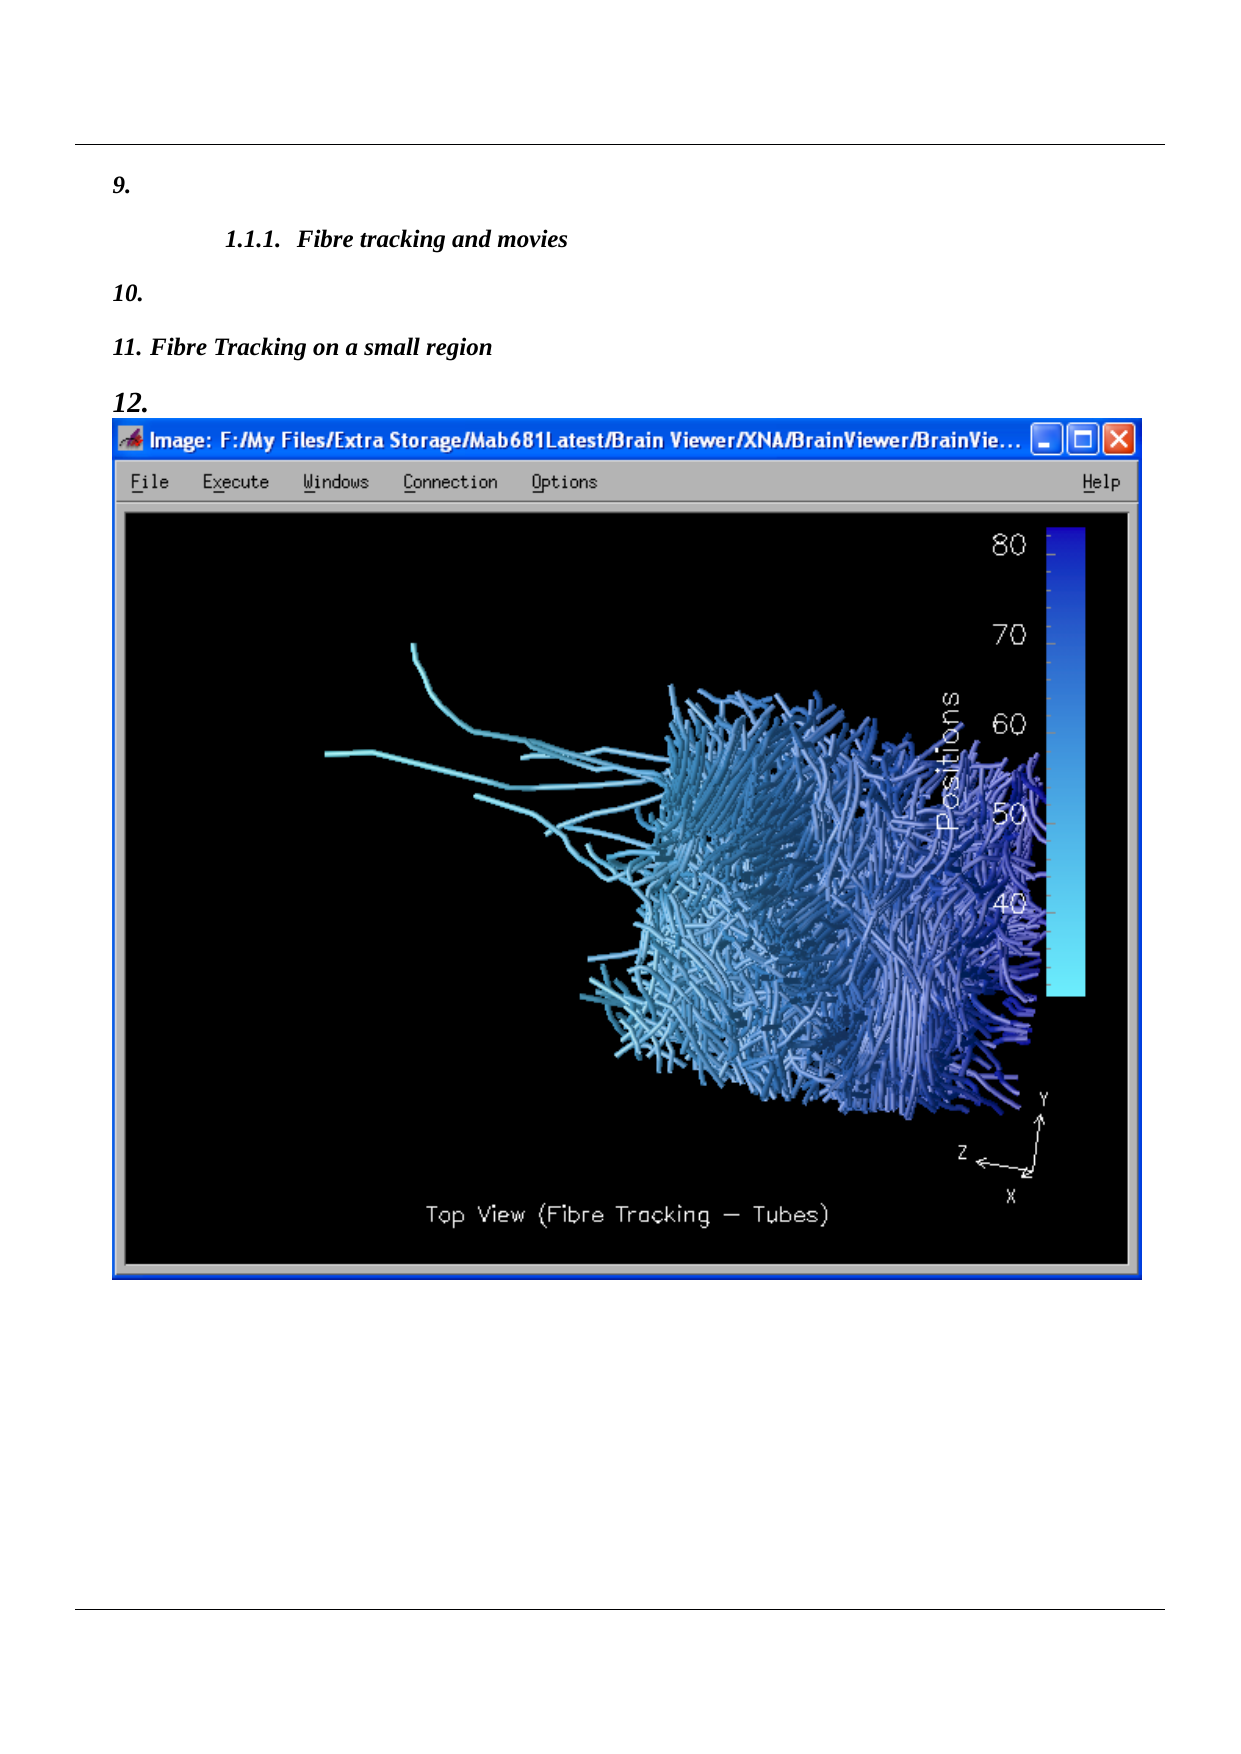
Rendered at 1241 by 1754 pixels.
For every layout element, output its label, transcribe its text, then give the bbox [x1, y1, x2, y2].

subtitle Fibre tracking and movies [225, 224, 1165, 253]
subtitle Fibre Tracking on a small region [112, 332, 1165, 360]
picture [112, 418, 1142, 1280]
